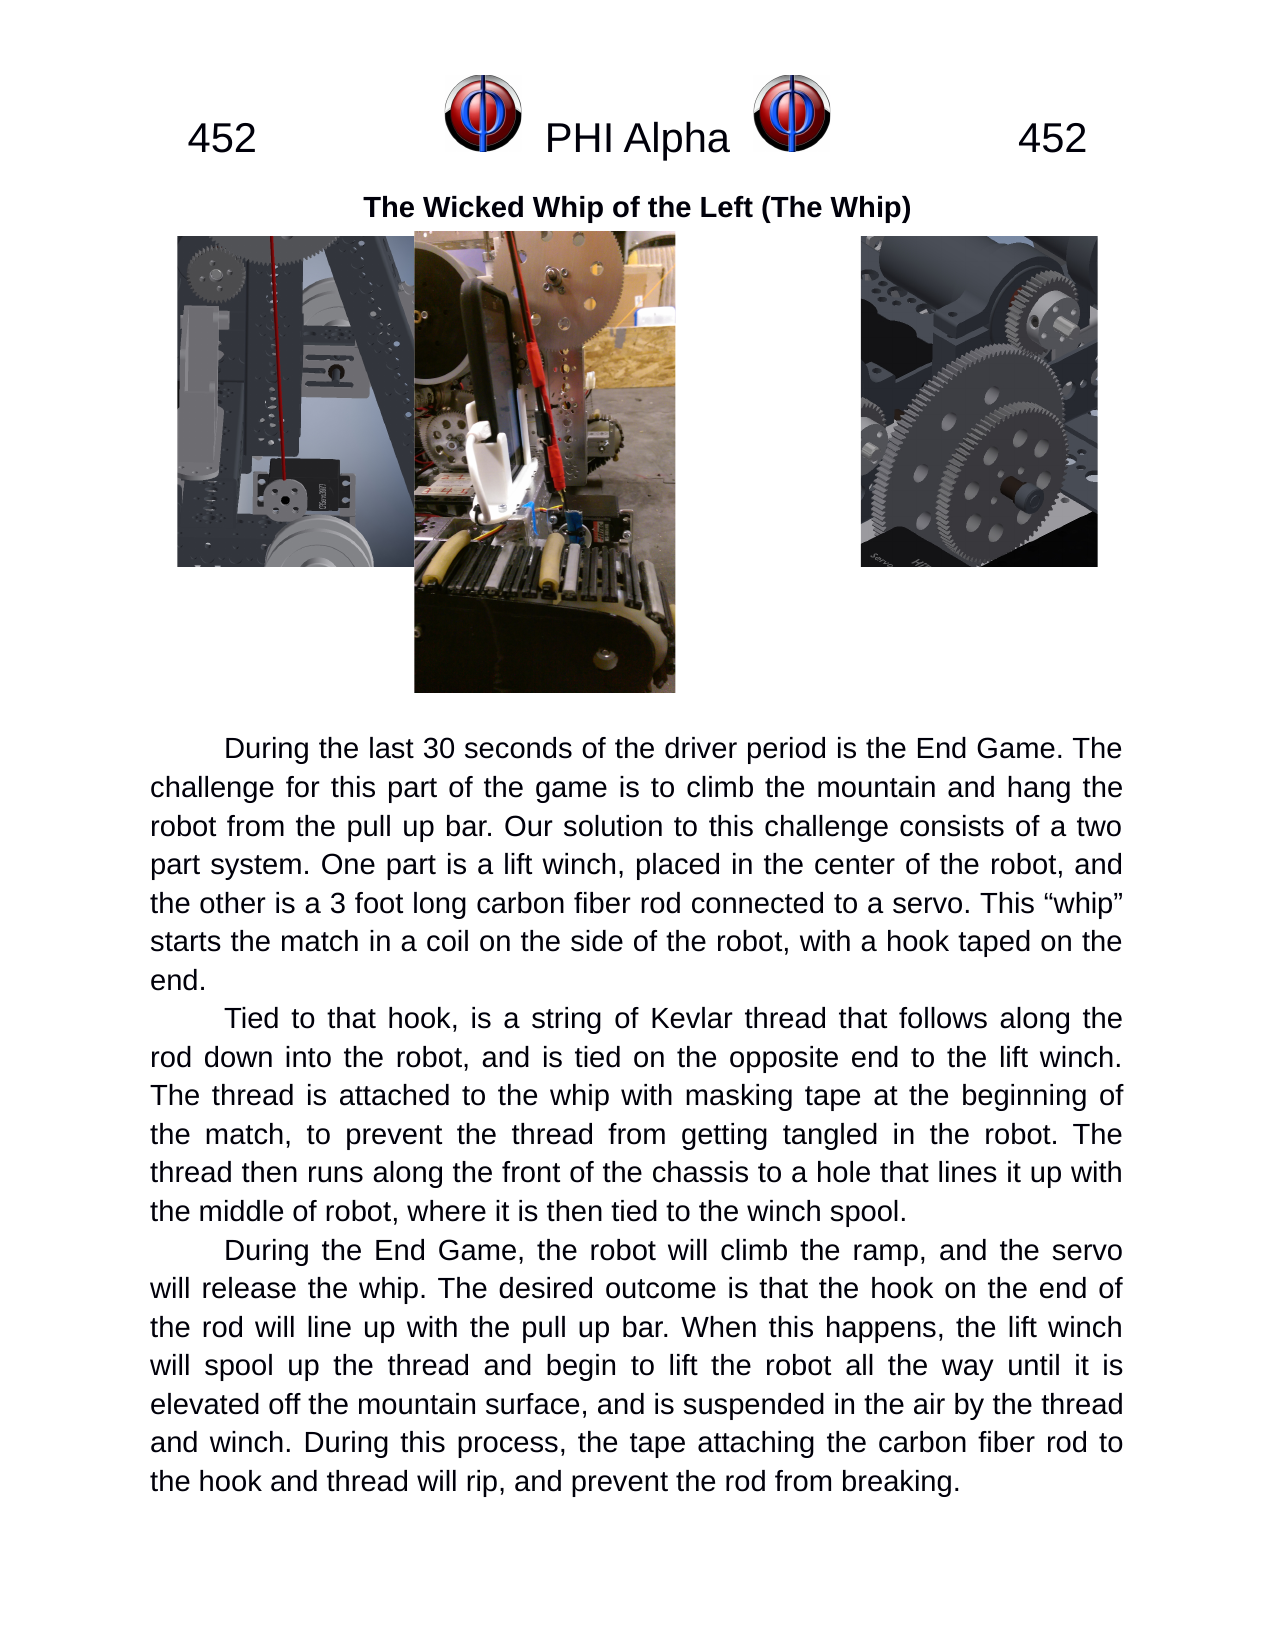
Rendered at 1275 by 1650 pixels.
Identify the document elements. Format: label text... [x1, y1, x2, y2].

picture [444, 75, 522, 152]
picture [860, 236, 1098, 567]
picture [177, 231, 676, 693]
text During the last 30 seconds of the driver period is the End Game. The challenge for this part of the game is to climb the mountain and hang the robot from the pull up bar. Our solution to this challenge consists of a two part system. One part is a lift winch, placed in the center of the robot, and the other is a 3 foot long carbon fiber rod connected to a servo. This “whip” starts the match in a coil on the side of the robot, with a hook taped on the end. [150, 731, 1125, 996]
picture [753, 75, 831, 152]
text During the End Game, the robot will climb the ramp, and the servo will release the whip. The desired outcome is that the hook on the end of the rod will line up with the pull up bar. When this happens, the lift winch will spool up the thread and begin to lift the robot all the way until it is elevated off the mountain surface, and is suspended in the air by the thread and winch. During this process, the tape attaching the carbon fiber rod to the hook and thread will rip, and prevent the rod from breaking. [150, 1232, 1125, 1497]
text Tied to that hook, is a string of Kevlar thread that follows along the rod down into the robot, and is tied on the opposite end to the lift winch. The thread is attached to the whip with masking tape at the beginning of the match, to prevent the thread from getting tangled in the robot. The thread then runs along the front of the chassis to a hole that lines it up with the middle of robot, where it is then tied to the winch spool. [150, 1001, 1125, 1227]
text The Wicked Whip of the Left (The Whip) [150, 190, 1125, 224]
